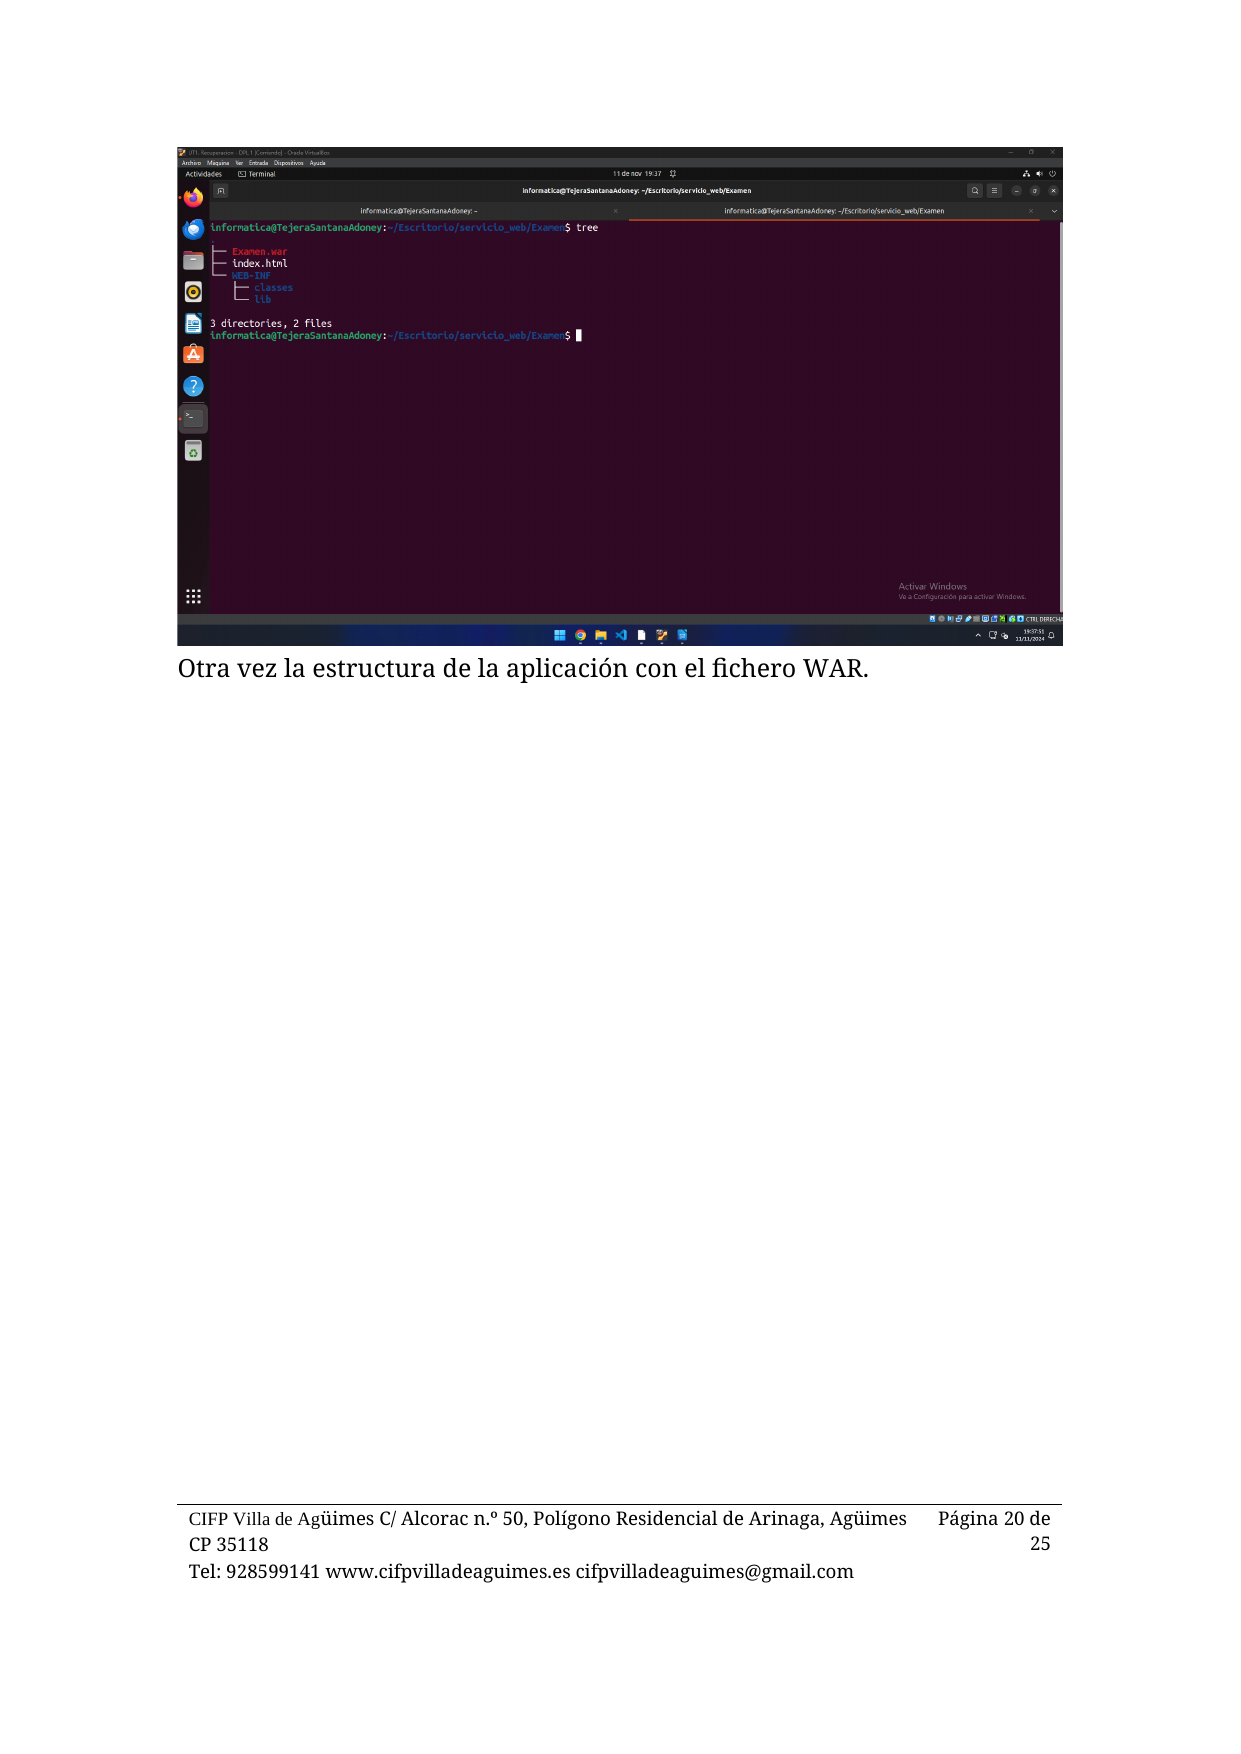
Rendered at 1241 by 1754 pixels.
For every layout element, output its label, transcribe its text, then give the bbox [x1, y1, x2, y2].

picture [177, 147, 1063, 646]
text Otra vez la estructura de la aplicación con el fichero WAR. [177, 646, 1063, 685]
